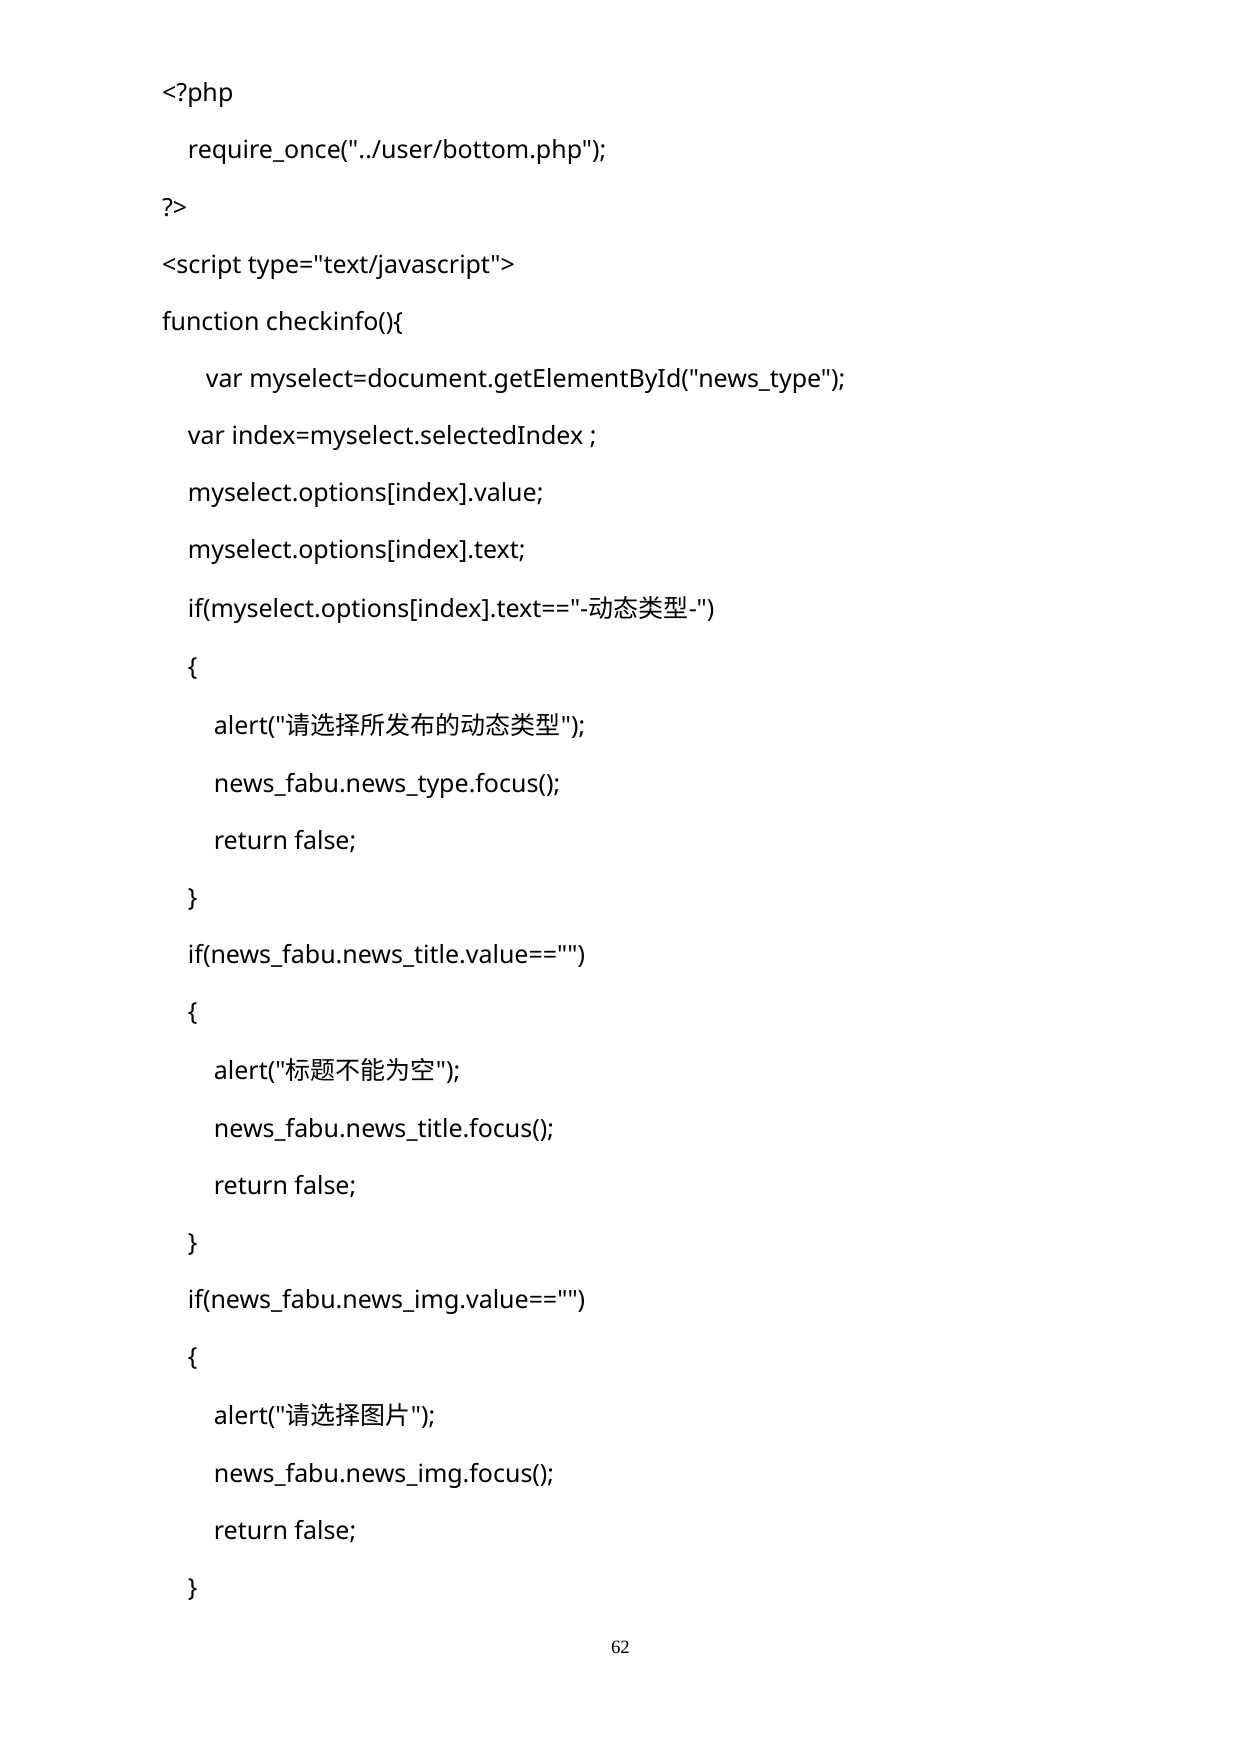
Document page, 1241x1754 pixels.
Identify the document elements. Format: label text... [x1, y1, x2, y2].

text if(news_fabu.news_img.value=="") [118, 1282, 1122, 1316]
text { [118, 1339, 1122, 1373]
text { [118, 648, 1122, 682]
text if(news_fabu.news_title.value=="") [118, 936, 1122, 971]
text } [118, 1569, 1122, 1604]
text alert("请选择图片"); [118, 1396, 1122, 1432]
text alert("标题不能为空"); [118, 1051, 1122, 1087]
text return false; [118, 822, 1122, 856]
text ?> [118, 189, 1122, 223]
text return false; [118, 1512, 1122, 1547]
text <?php [118, 75, 1122, 109]
text } [118, 879, 1122, 913]
text if(myselect.options[index].text=="-动态类型-") [118, 589, 1122, 625]
text myselect.options[index].text; [118, 532, 1122, 566]
text { [118, 993, 1122, 1028]
text require_once("../user/bottom.php"); [118, 132, 1122, 166]
text <script type="text/javascript"> [118, 246, 1122, 280]
text return false; [118, 1167, 1122, 1201]
text var myselect=document.getElementById("news_type"); [118, 360, 1122, 394]
text news_fabu.news_type.focus(); [118, 765, 1122, 799]
text var index=myselect.selectedIndex ; [118, 417, 1122, 452]
text } [118, 1224, 1122, 1258]
text news_fabu.news_title.focus(); [118, 1110, 1122, 1144]
text function checkinfo(){ [118, 303, 1122, 337]
text alert("请选择所发布的动态类型"); [118, 706, 1122, 742]
text myselect.options[index].value; [118, 474, 1122, 509]
text news_fabu.news_img.focus(); [118, 1455, 1122, 1489]
